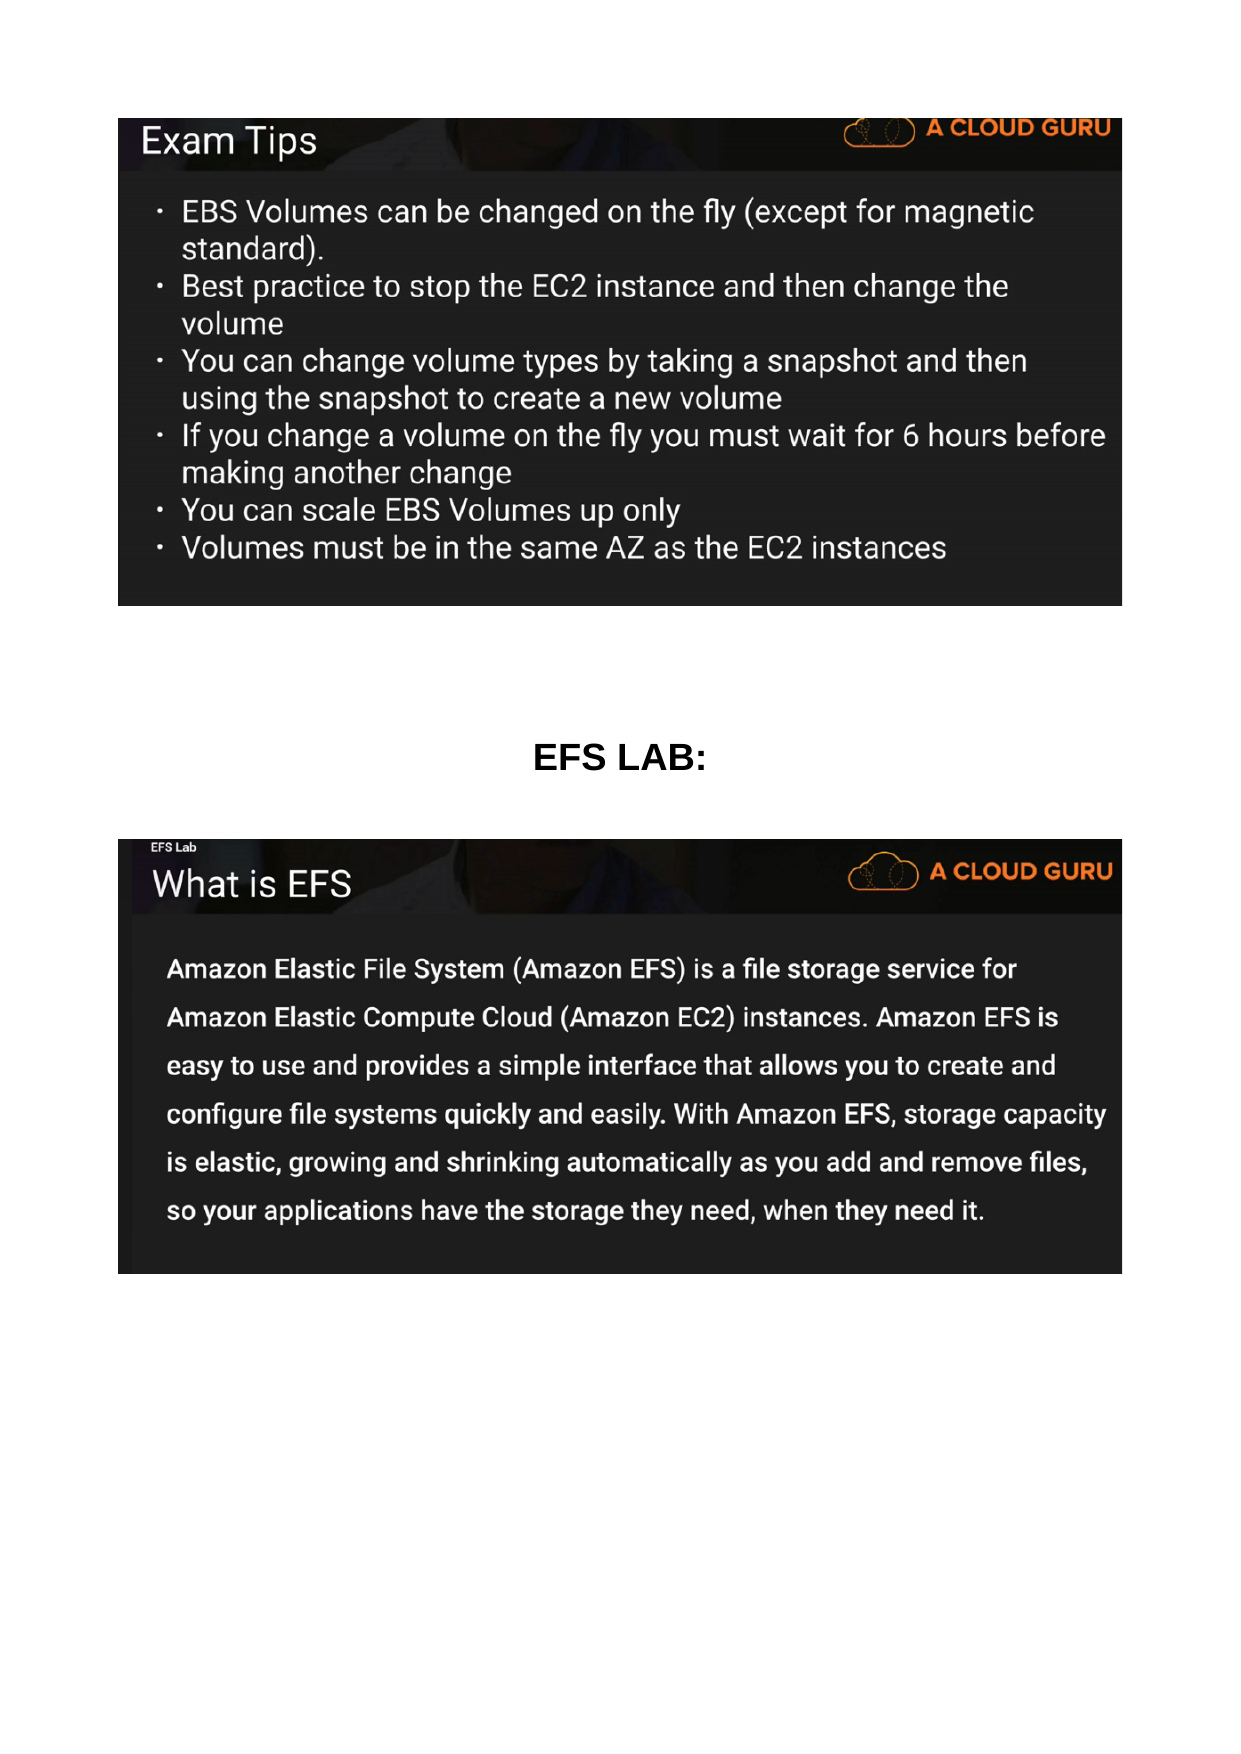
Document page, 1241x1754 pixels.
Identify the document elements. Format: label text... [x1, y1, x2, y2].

picture [118, 839, 1123, 1274]
subtitle EFS LAB: [118, 734, 1122, 778]
picture [118, 118, 1123, 606]
